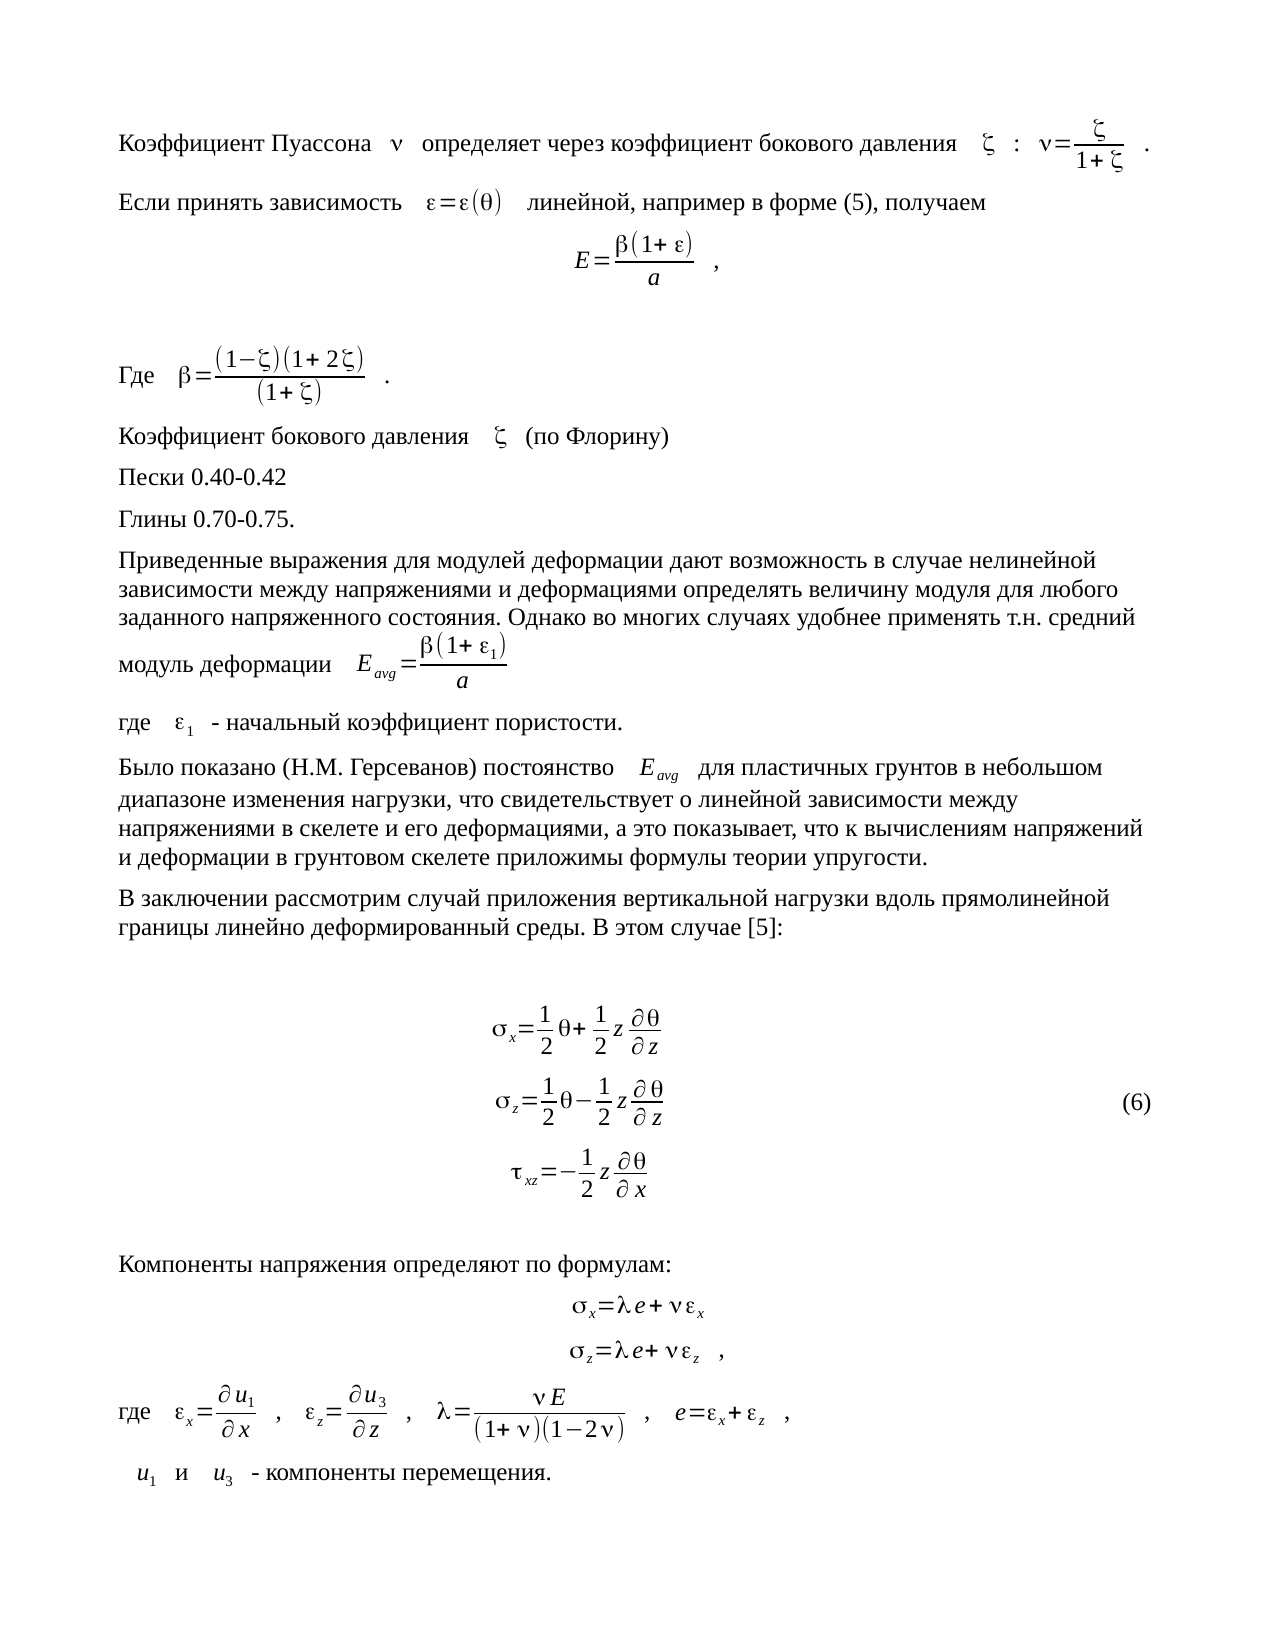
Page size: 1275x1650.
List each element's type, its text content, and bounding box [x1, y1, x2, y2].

text где - начальный коэффициент пористости. [118, 707, 1157, 739]
text Пески 0.40-0.42 [118, 462, 1157, 491]
text Коэффициент Пуассонаопределяет через коэффициент бокового давления :. [118, 118, 1157, 174]
text Было показано (Н.М. Герсеванов) постоянство для пластичных грунтов в небольшом диапазоне изменения нагрузки, что свидетельствует о линейной зависимости между напряжениями в скелете и его деформациями, а это показывает, что к вычислениям напряжений и деформации в грунтовом скелете приложимы формулы теории упругости. [118, 752, 1157, 871]
text , [118, 230, 1157, 291]
text В заключении рассмотрим случай приложения вертикальной нагрузки вдоль прямолинейной границы линейно деформированный среды. В этом случае [5]: [118, 883, 1157, 941]
text Где . [118, 345, 1157, 408]
table_header (6) [1041, 994, 1157, 1220]
text , [118, 1334, 1157, 1367]
text где , , , , [118, 1379, 1157, 1444]
text Глины 0.70-0.75. [118, 504, 1157, 532]
text Приведенные выражения для модулей деформации дают возможность в случае нелинейной зависимости между напряжениями и деформациями определять величину модуля для любого заданного напряженного состояния. Однако во многих случаях удобнее применять т.н. средний модуль деформации [118, 545, 1157, 694]
table_header [118, 994, 1041, 1220]
text Компоненты напряжения определяют по формулам: [118, 1249, 1157, 1278]
text Коэффициент бокового давления (по Флорину) [118, 421, 1157, 450]
text и - компоненты перемещения. [118, 1457, 1157, 1489]
text Если принять зависимость линейной, например в форме (5), получаем [118, 187, 1157, 217]
